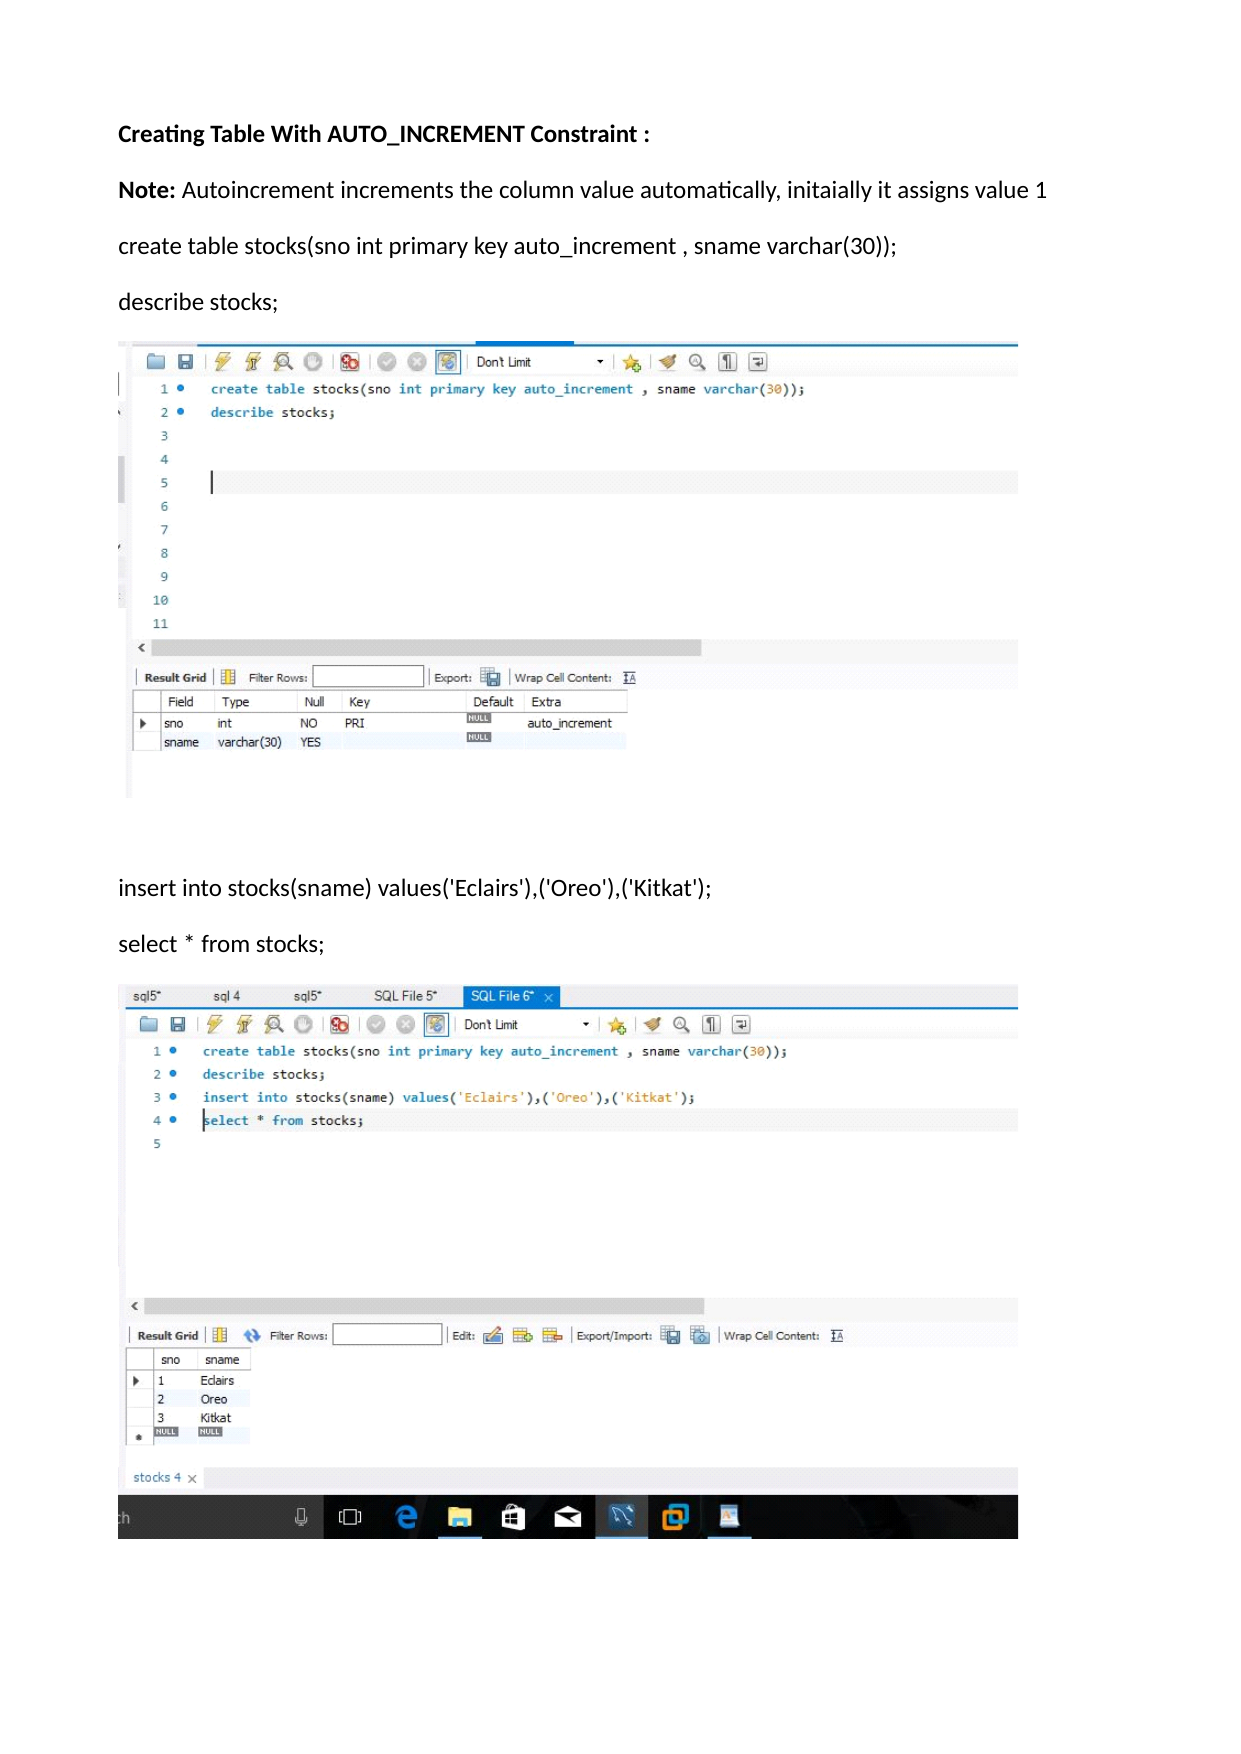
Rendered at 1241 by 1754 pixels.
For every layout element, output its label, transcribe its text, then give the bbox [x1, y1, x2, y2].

text create table stocks(sno int primary key auto_increment , sname varchar(30)); [118, 230, 1122, 260]
text select * from stocks; [118, 928, 1122, 959]
text insert into stocks(sname) values('Eclairs'),('Oreo'),('Kitkat'); [118, 872, 1122, 903]
text Note: Autoincrement increments the column value automatically, initaially it assigns value 1 [118, 174, 1122, 204]
text Creating Table With AUTO_INCREMENT Constraint : [118, 118, 1122, 149]
text describe stocks; [118, 286, 1122, 316]
